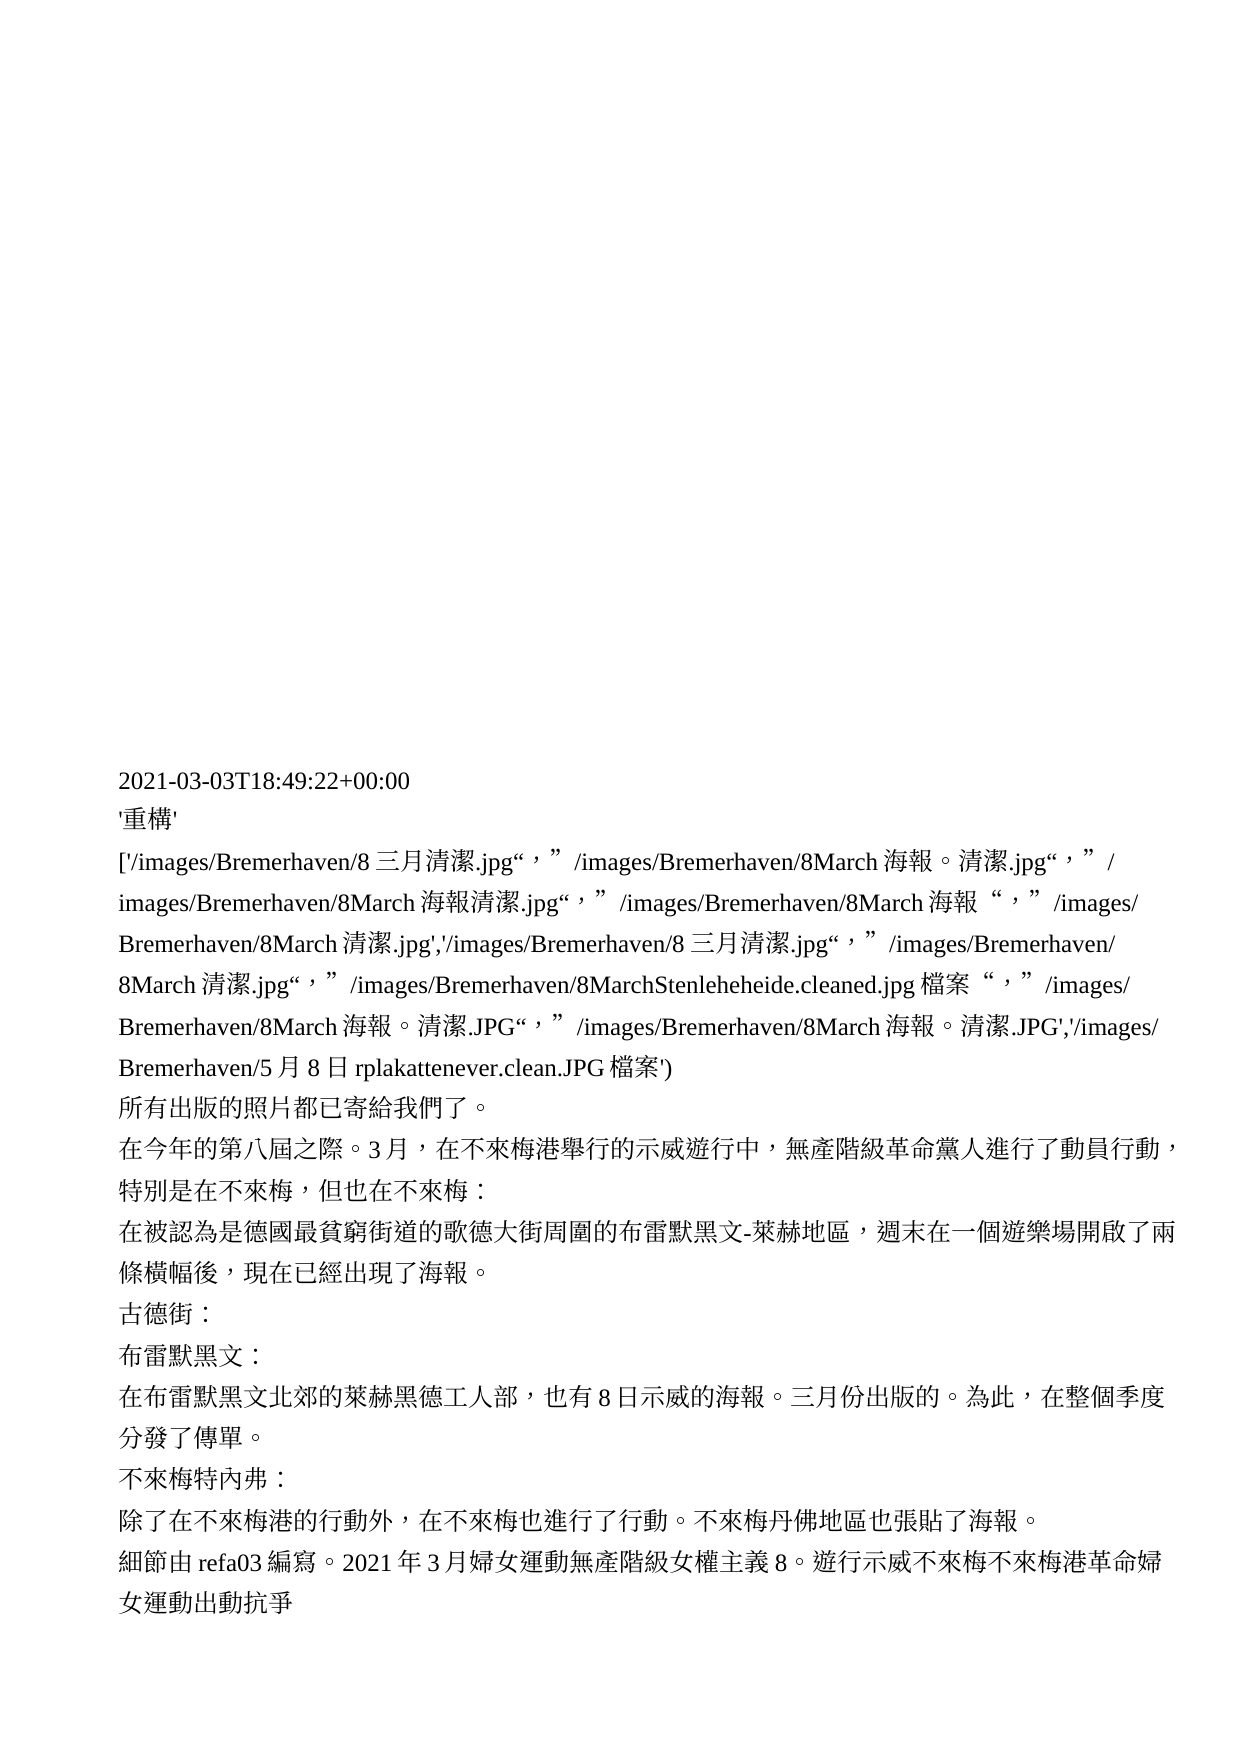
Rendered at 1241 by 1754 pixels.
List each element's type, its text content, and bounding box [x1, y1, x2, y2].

text 2021-03-03T18:49:22+00:00 '重構' ['/images/Bremerhaven/8三月清潔.jpg“，”/images/Bremerhaven/8March海報。清潔.jpg“，”/images/Bremerhaven/8March海報清潔.jpg“，”/images/Bremerhaven/8March海報“，”/images/Bremerhaven/8March清潔.jpg','/images/Bremerhaven/8三月清潔.jpg“，”/images/Bremerhaven/8March清潔.jpg“，”/images/Bremerhaven/8MarchStenleheheide.cleaned.jpg檔案“，”/images/Bremerhaven/8March海報。清潔.JPG“，”/images/Bremerhaven/8March海報。清潔.JPG','/images/Bremerhaven/5月8日rplakattenever.clean.JPG檔案') 所有出版的照片都已寄給我們了。 在今年的第八屆之際。3月，在不來梅港舉行的示威遊行中，無產階級革命黨人進行了動員行動，特別是在不來梅，但也在不來梅： 在被認為是德國最貧窮街道的歌德大街周圍的布雷默黑文-萊赫地區，週末在一個遊樂場開啟了兩條橫幅後，現在已經出現了海報。 古德街： 布雷默黑文： 在布雷默黑文北郊的萊赫黑德工人部，也有8日示威的海報。三月份出版的。為此，在整個季度分發了傳單。 不來梅特內弗： 除了在不來梅港的行動外，在不來梅也進行了行動。不來梅丹佛地區也張貼了海報。 細節由refa03編寫。2021年3月婦女運動無產階級女權主義8。遊行示威不來梅不來梅港革命婦女運動出動抗爭 [118, 766, 1181, 1620]
